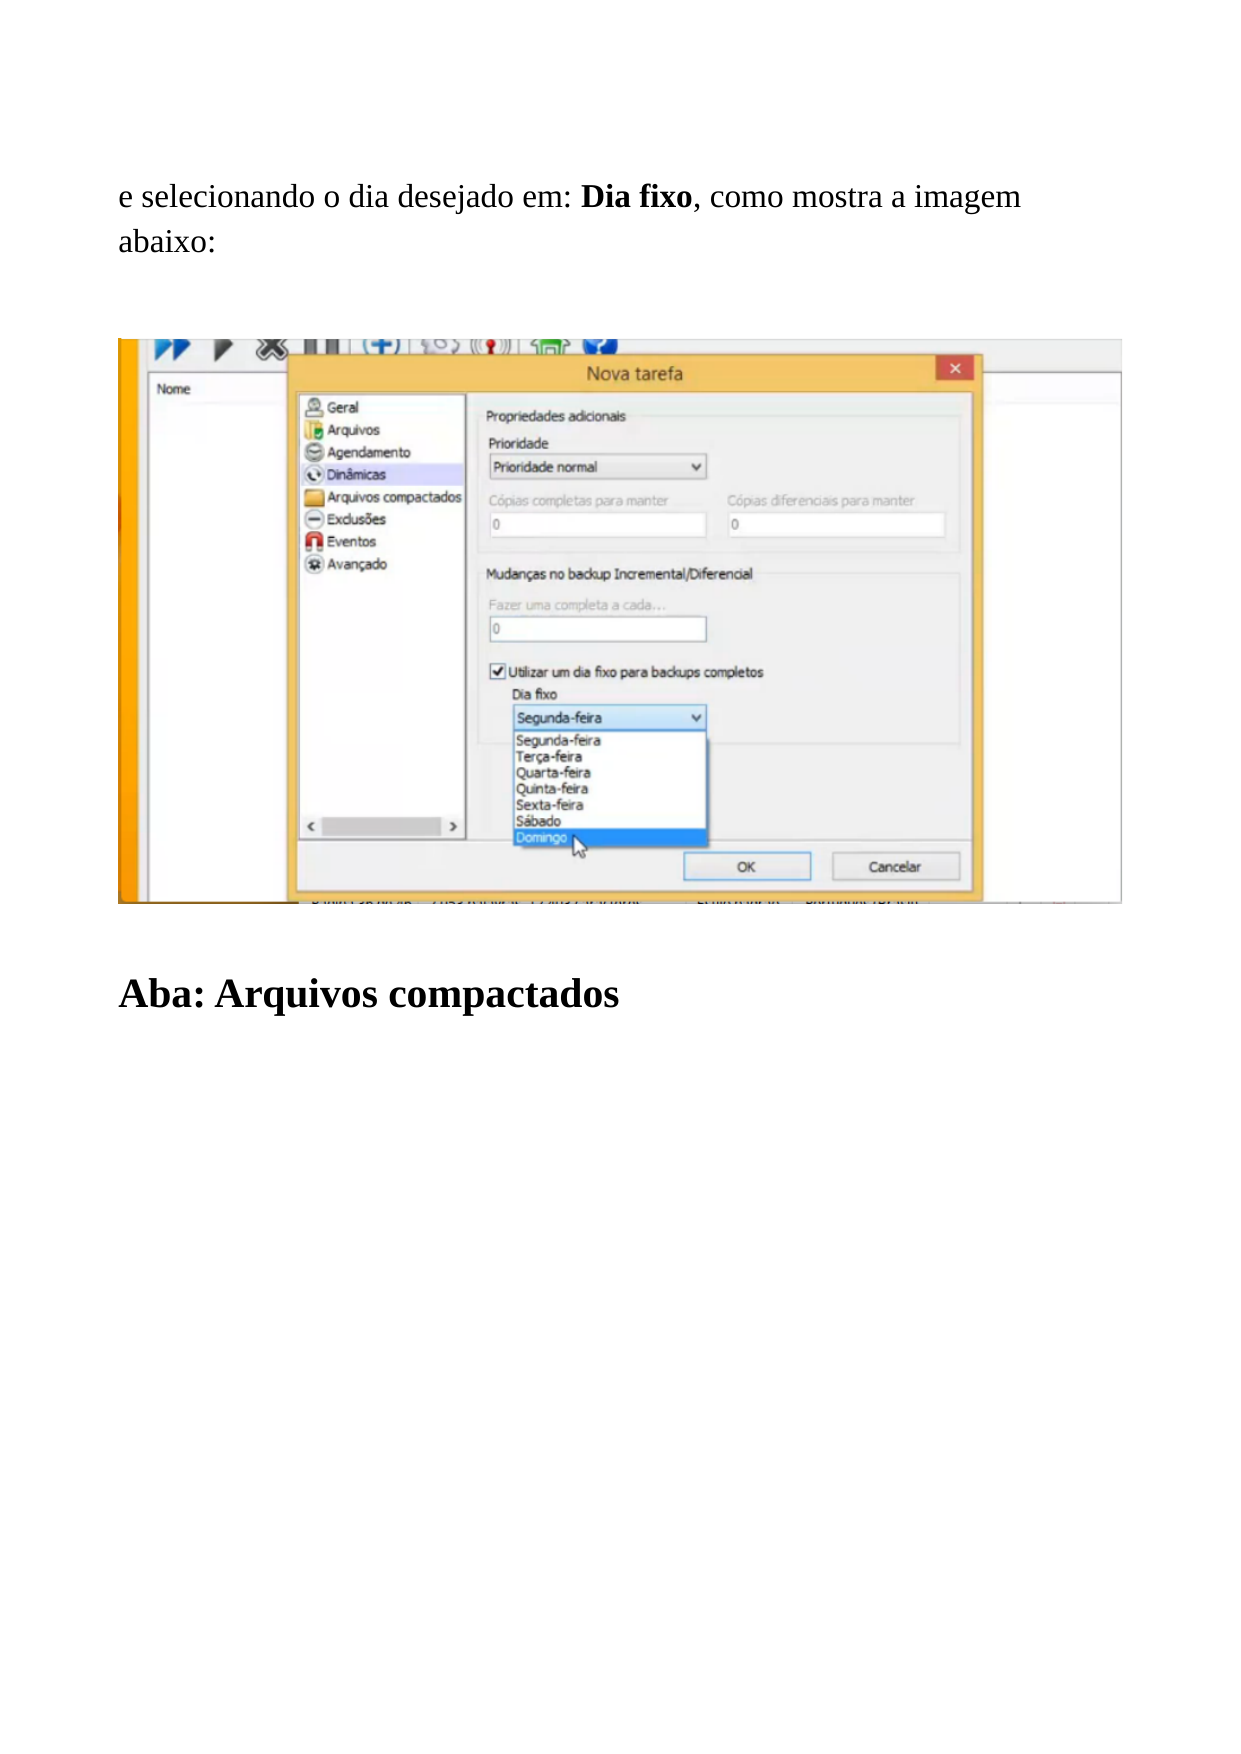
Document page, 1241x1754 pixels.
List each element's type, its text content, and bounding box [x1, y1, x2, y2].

picture [118, 338, 1123, 904]
text Aba: Arquivos compactados [118, 968, 1122, 1016]
text e selecionando o dia desejado em: Dia fixo, como mostra a imagem abaixo: [118, 177, 1122, 259]
